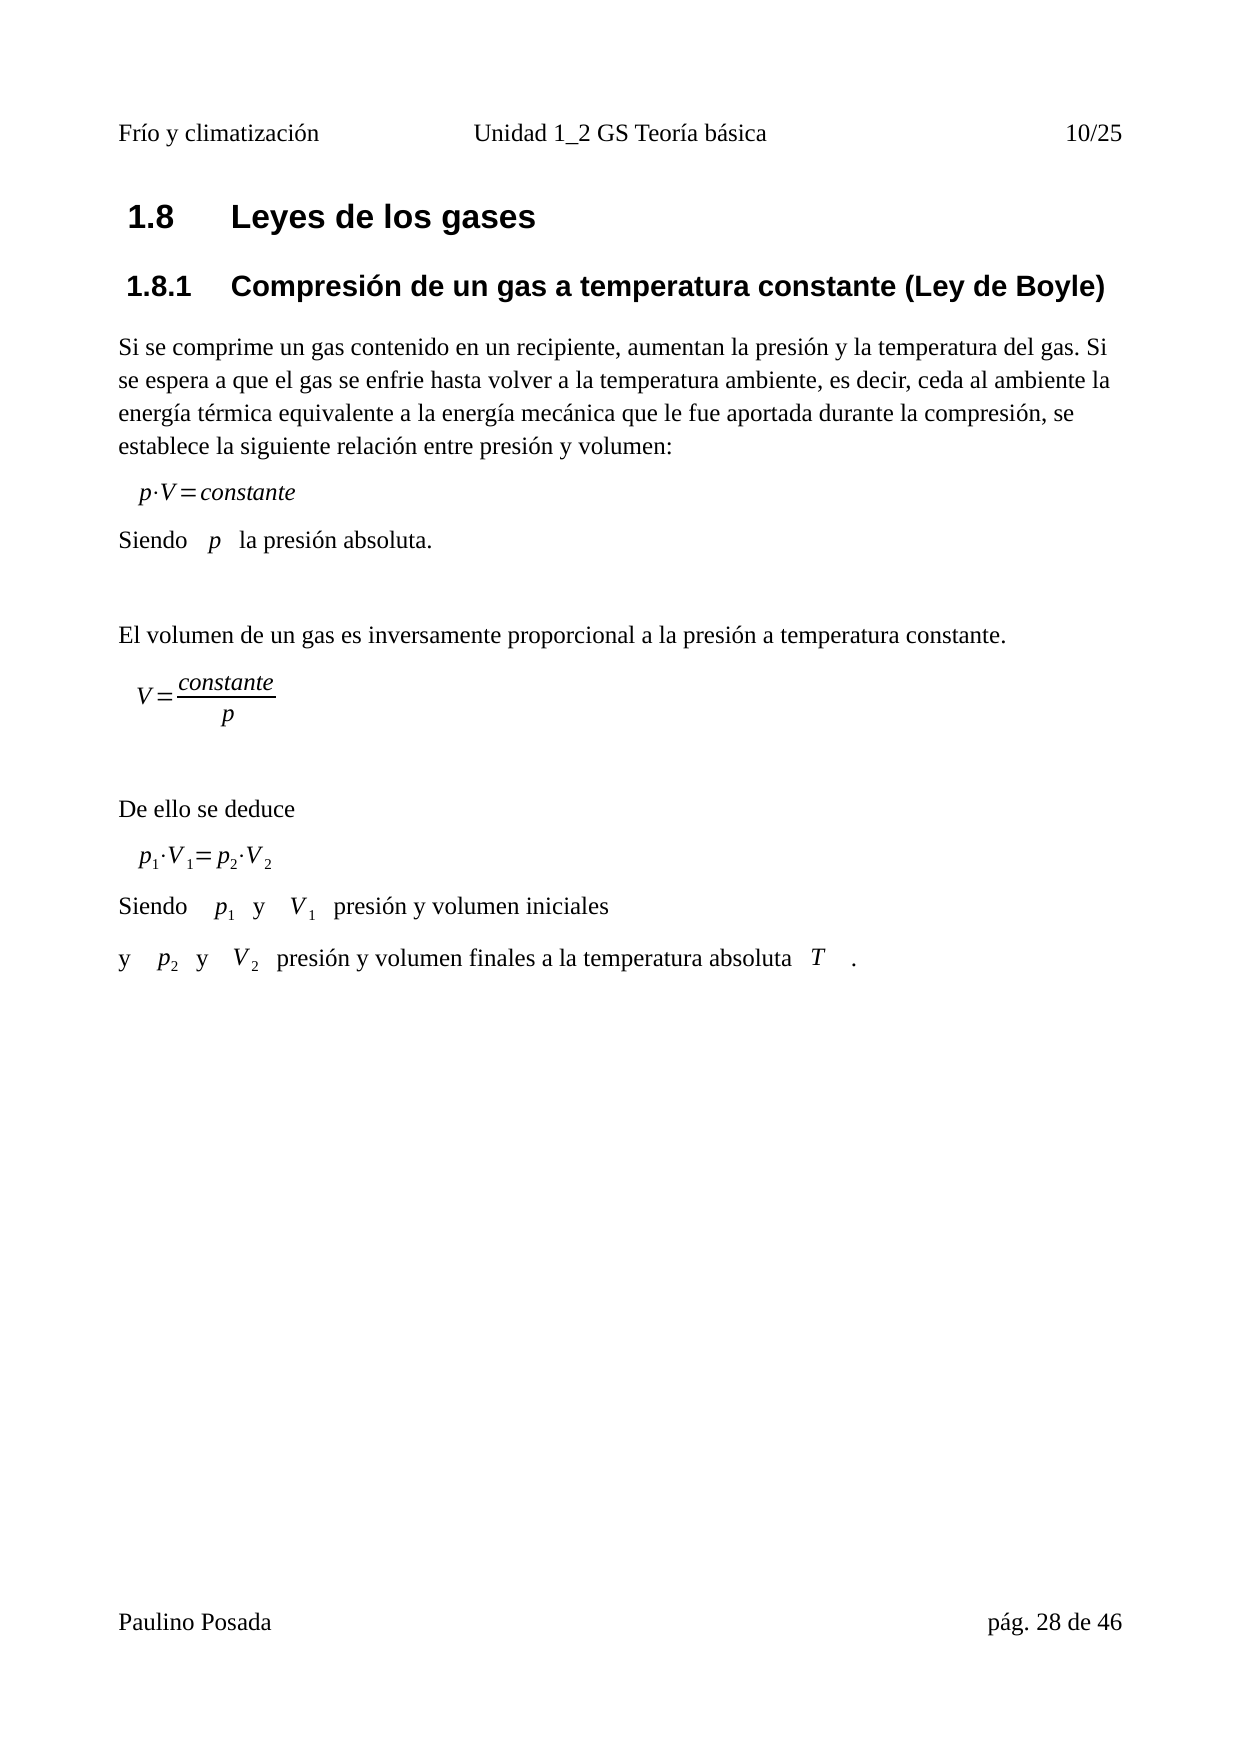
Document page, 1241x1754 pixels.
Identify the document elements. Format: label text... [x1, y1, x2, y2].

text El volumen de un gas es inversamente proporcional a la presión a temperatura constante. [118, 621, 1122, 649]
text y y presión y volumen finales a la temperatura absoluta . [118, 943, 1122, 975]
subtitle Leyes de los gases [118, 197, 1122, 236]
text De ello se deduce [118, 794, 1122, 822]
subtitle Compresión de un gas a temperatura constante (Ley de Boyle) [118, 269, 1122, 303]
text Siendola presión absoluta. [118, 525, 1122, 554]
text Siendo y presión y volumen iniciales [118, 891, 1122, 924]
text Si se comprime un gas contenido en un recipiente, aumentan la presión y la temperatura del gas. Si se espera a que el gas se enfrie hasta volver a la temperatura ambiente, es decir, ceda al ambiente la energía térmica equivalente a la energía mecánica que le fue aportada durante la compresión, se establece la siguiente relación entre presión y volumen: [118, 332, 1122, 460]
